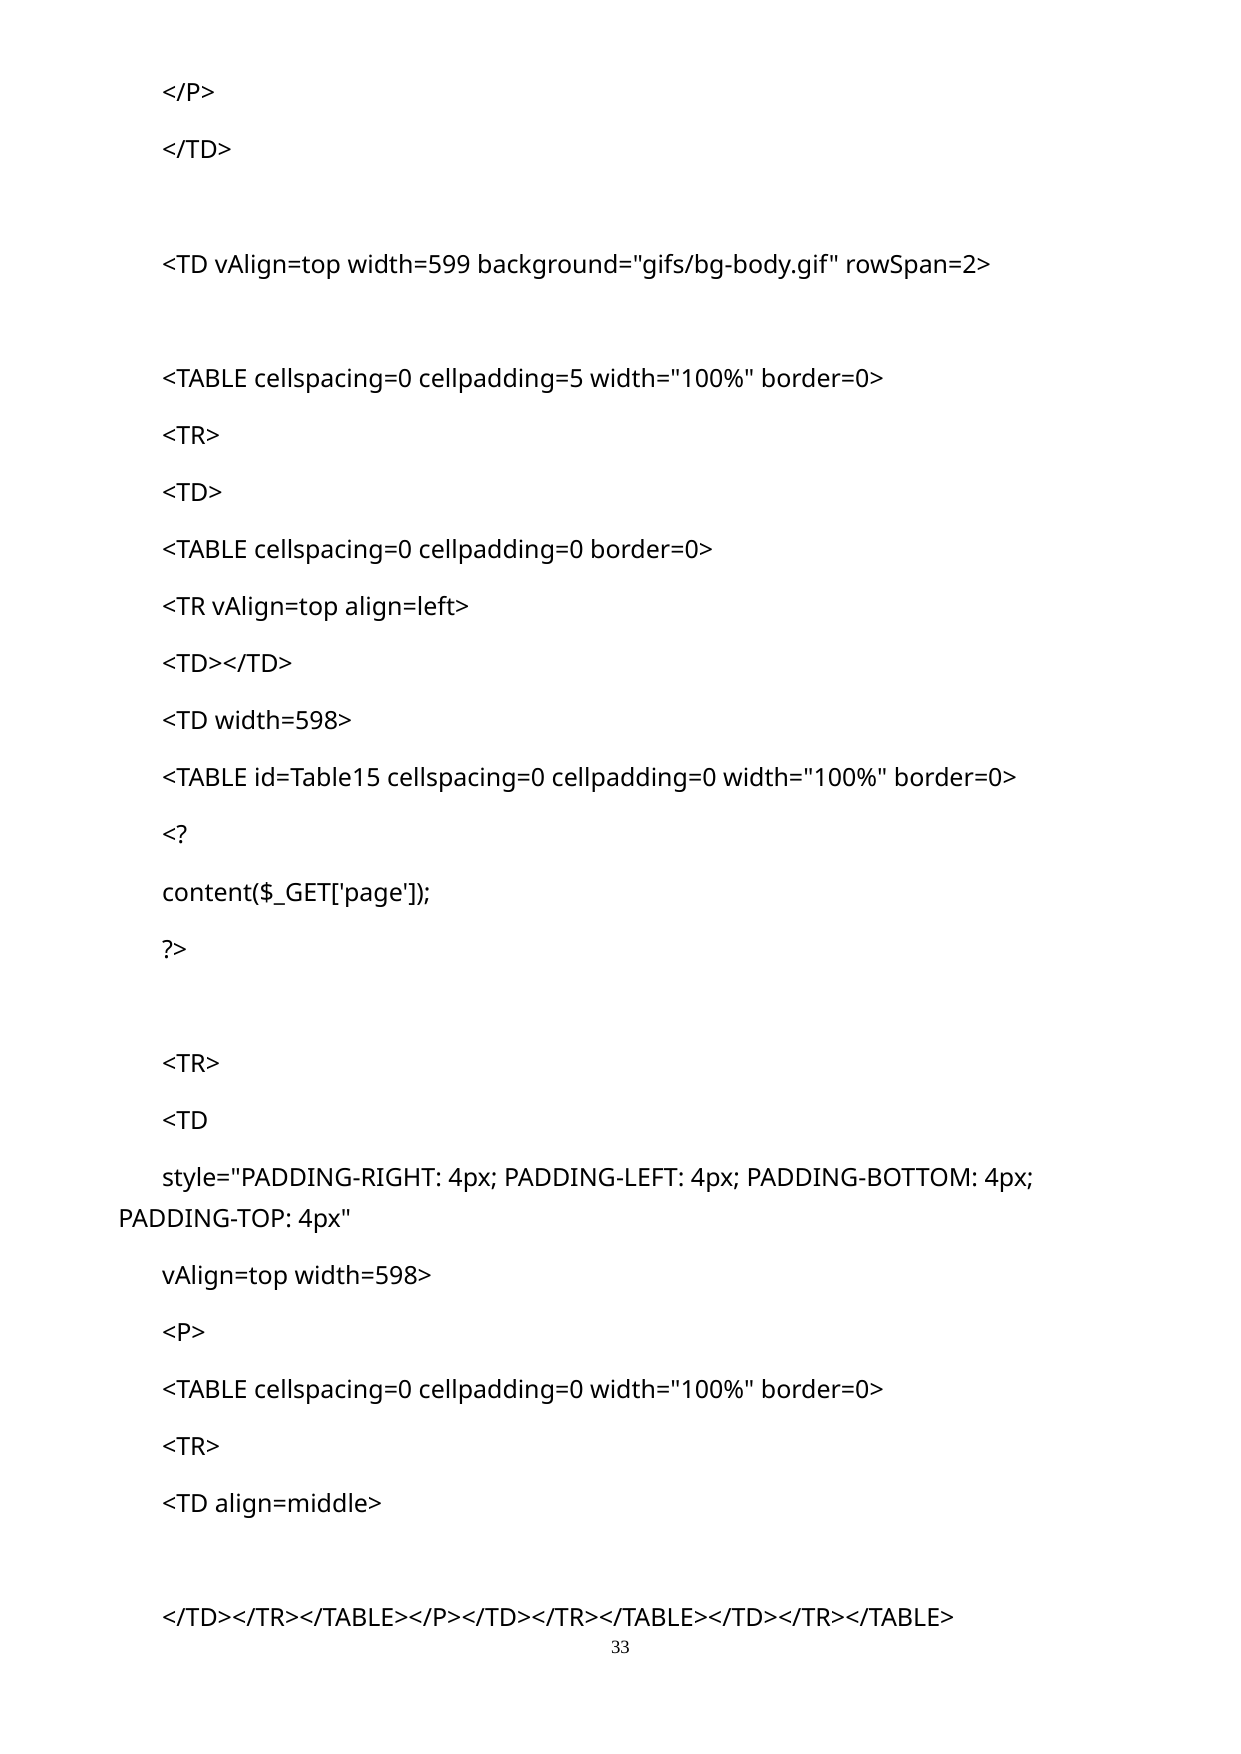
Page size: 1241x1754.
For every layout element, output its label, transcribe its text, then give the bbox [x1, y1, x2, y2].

text <TR> [118, 417, 1122, 452]
text </TD> [118, 132, 1122, 166]
text <TR> [118, 1429, 1122, 1463]
text <TABLE cellspacing=0 cellpadding=0 width="100%" border=0> [118, 1372, 1122, 1406]
text <TD width=598> [118, 703, 1122, 737]
text <TD [118, 1102, 1122, 1137]
text <P> [118, 1314, 1122, 1349]
text <TR vAlign=top align=left> [118, 589, 1122, 623]
text <TABLE cellspacing=0 cellpadding=0 border=0> [118, 532, 1122, 566]
text <TD align=middle> [118, 1486, 1122, 1520]
text <TD></TD> [118, 646, 1122, 680]
text <? [118, 817, 1122, 851]
text <TABLE id=Table15 cellspacing=0 cellpadding=0 width="100%" border=0> [118, 760, 1122, 794]
text <TR> [118, 1045, 1122, 1079]
text ?> [118, 931, 1122, 965]
text content($_GET['page']); [118, 874, 1122, 908]
text </TD></TR></TABLE></P></TD></TR></TABLE></TD></TR></TABLE> [118, 1600, 1122, 1634]
text </P> [118, 75, 1122, 109]
text <TD> [118, 474, 1122, 509]
text vAlign=top width=598> [118, 1257, 1122, 1292]
text <TABLE cellspacing=0 cellpadding=5 width="100%" border=0> [118, 360, 1122, 394]
text <TD vAlign=top width=599 background="gifs/bg-body.gif" rowSpan=2> [118, 246, 1122, 280]
text style="PADDING-RIGHT: 4px; PADDING-LEFT: 4px; PADDING-BOTTOM: 4px; PADDING-TOP: 4px" [118, 1159, 1122, 1234]
